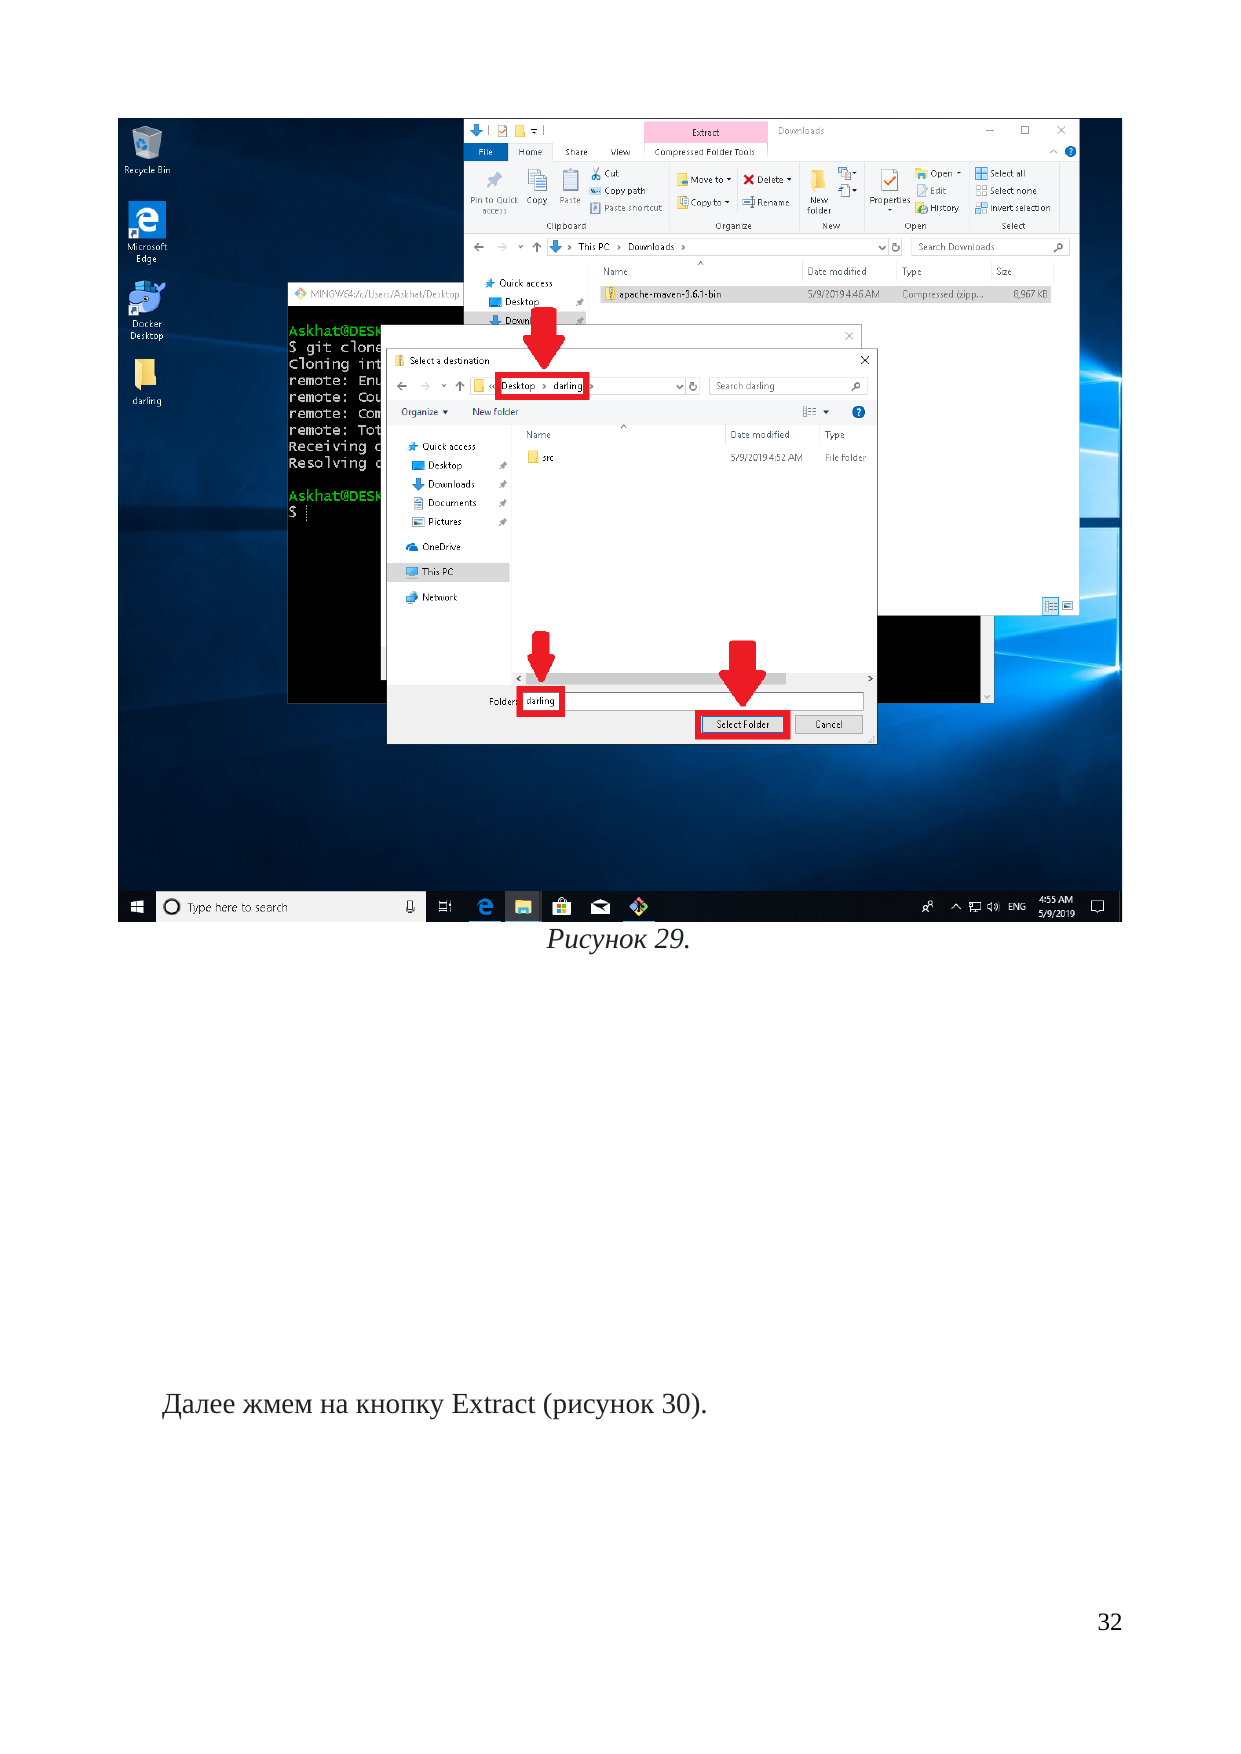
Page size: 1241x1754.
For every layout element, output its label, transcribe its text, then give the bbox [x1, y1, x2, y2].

picture [118, 118, 1123, 922]
text Рисунок 29. [118, 922, 1122, 955]
text Далее жмем на кнопку Extract (рисунок 30). [118, 1386, 1122, 1419]
